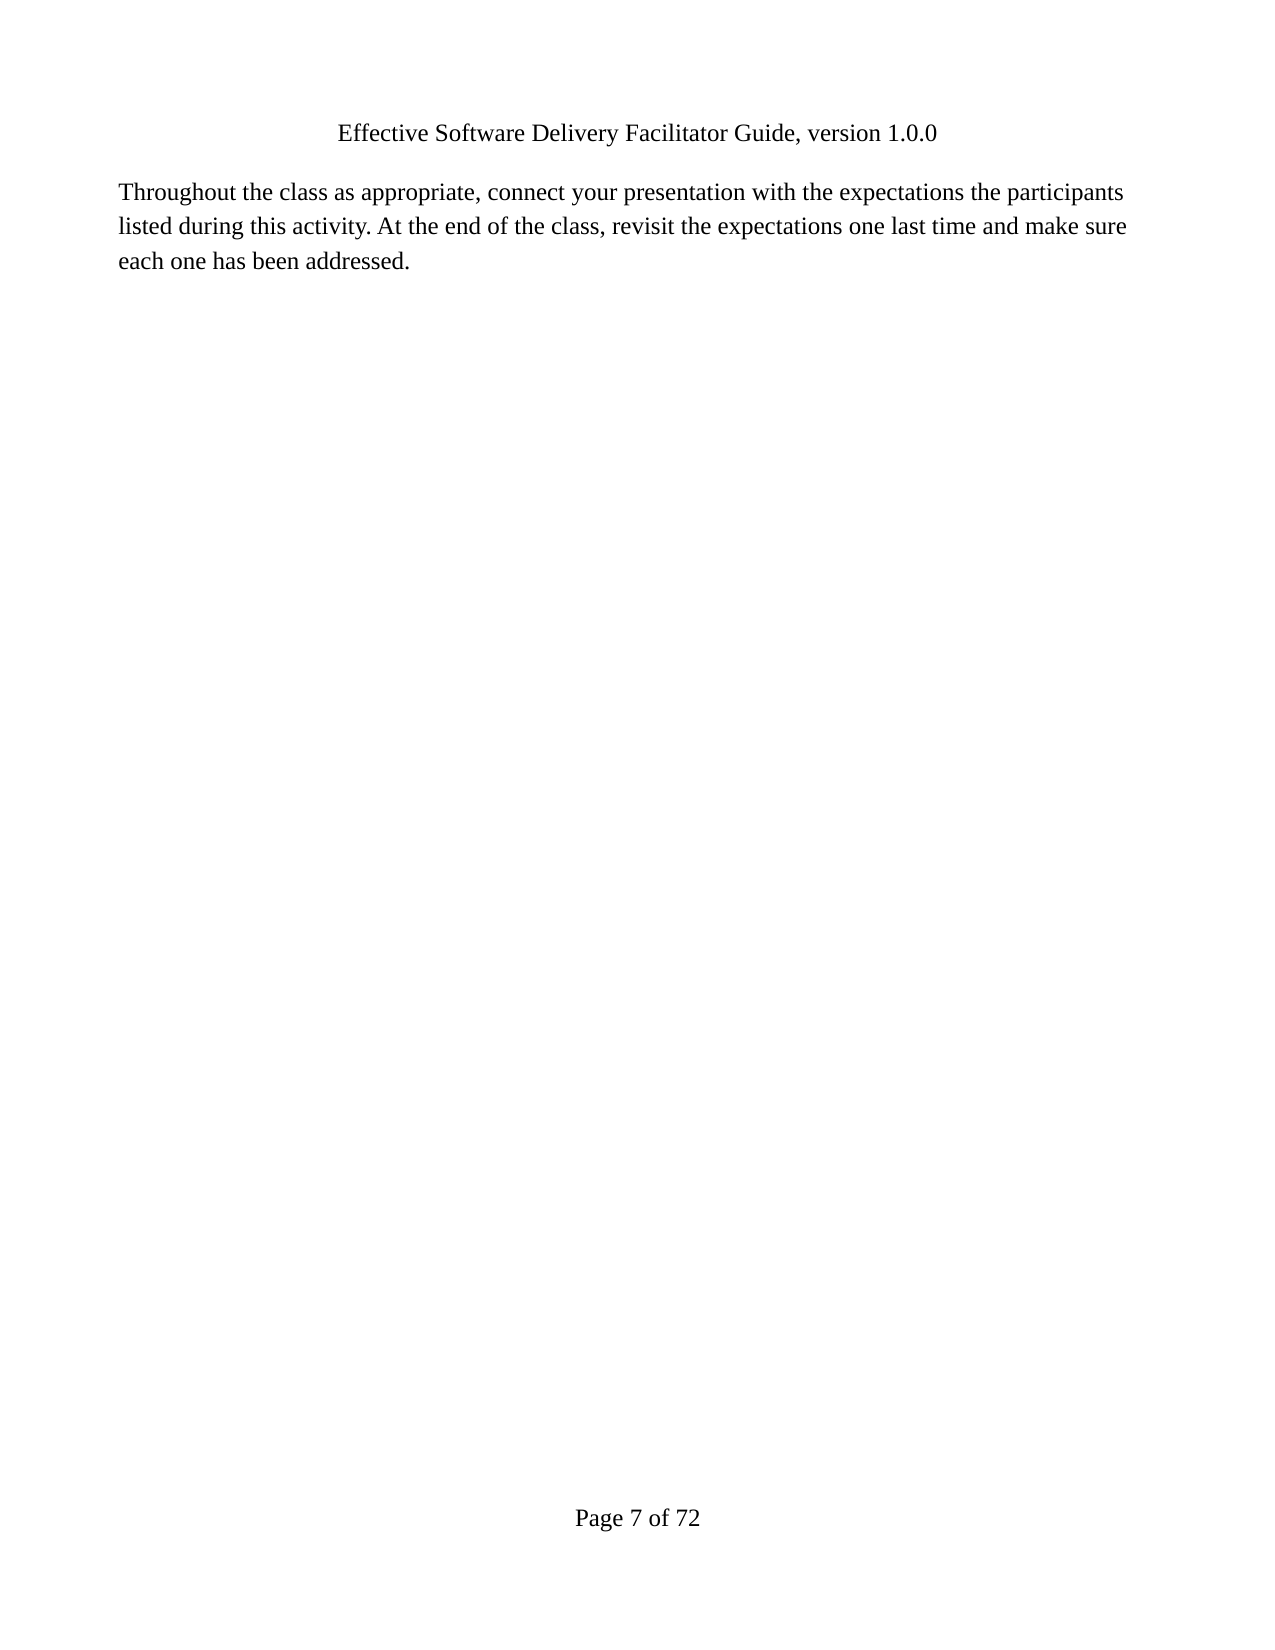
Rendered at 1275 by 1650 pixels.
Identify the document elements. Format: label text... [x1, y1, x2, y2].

text Throughout the class as appropriate, connect your presentation with the expectations the participants listed during this activity. At the end of the class, revisit the expectations one last time and make sure each one has been addressed. [118, 177, 1157, 274]
